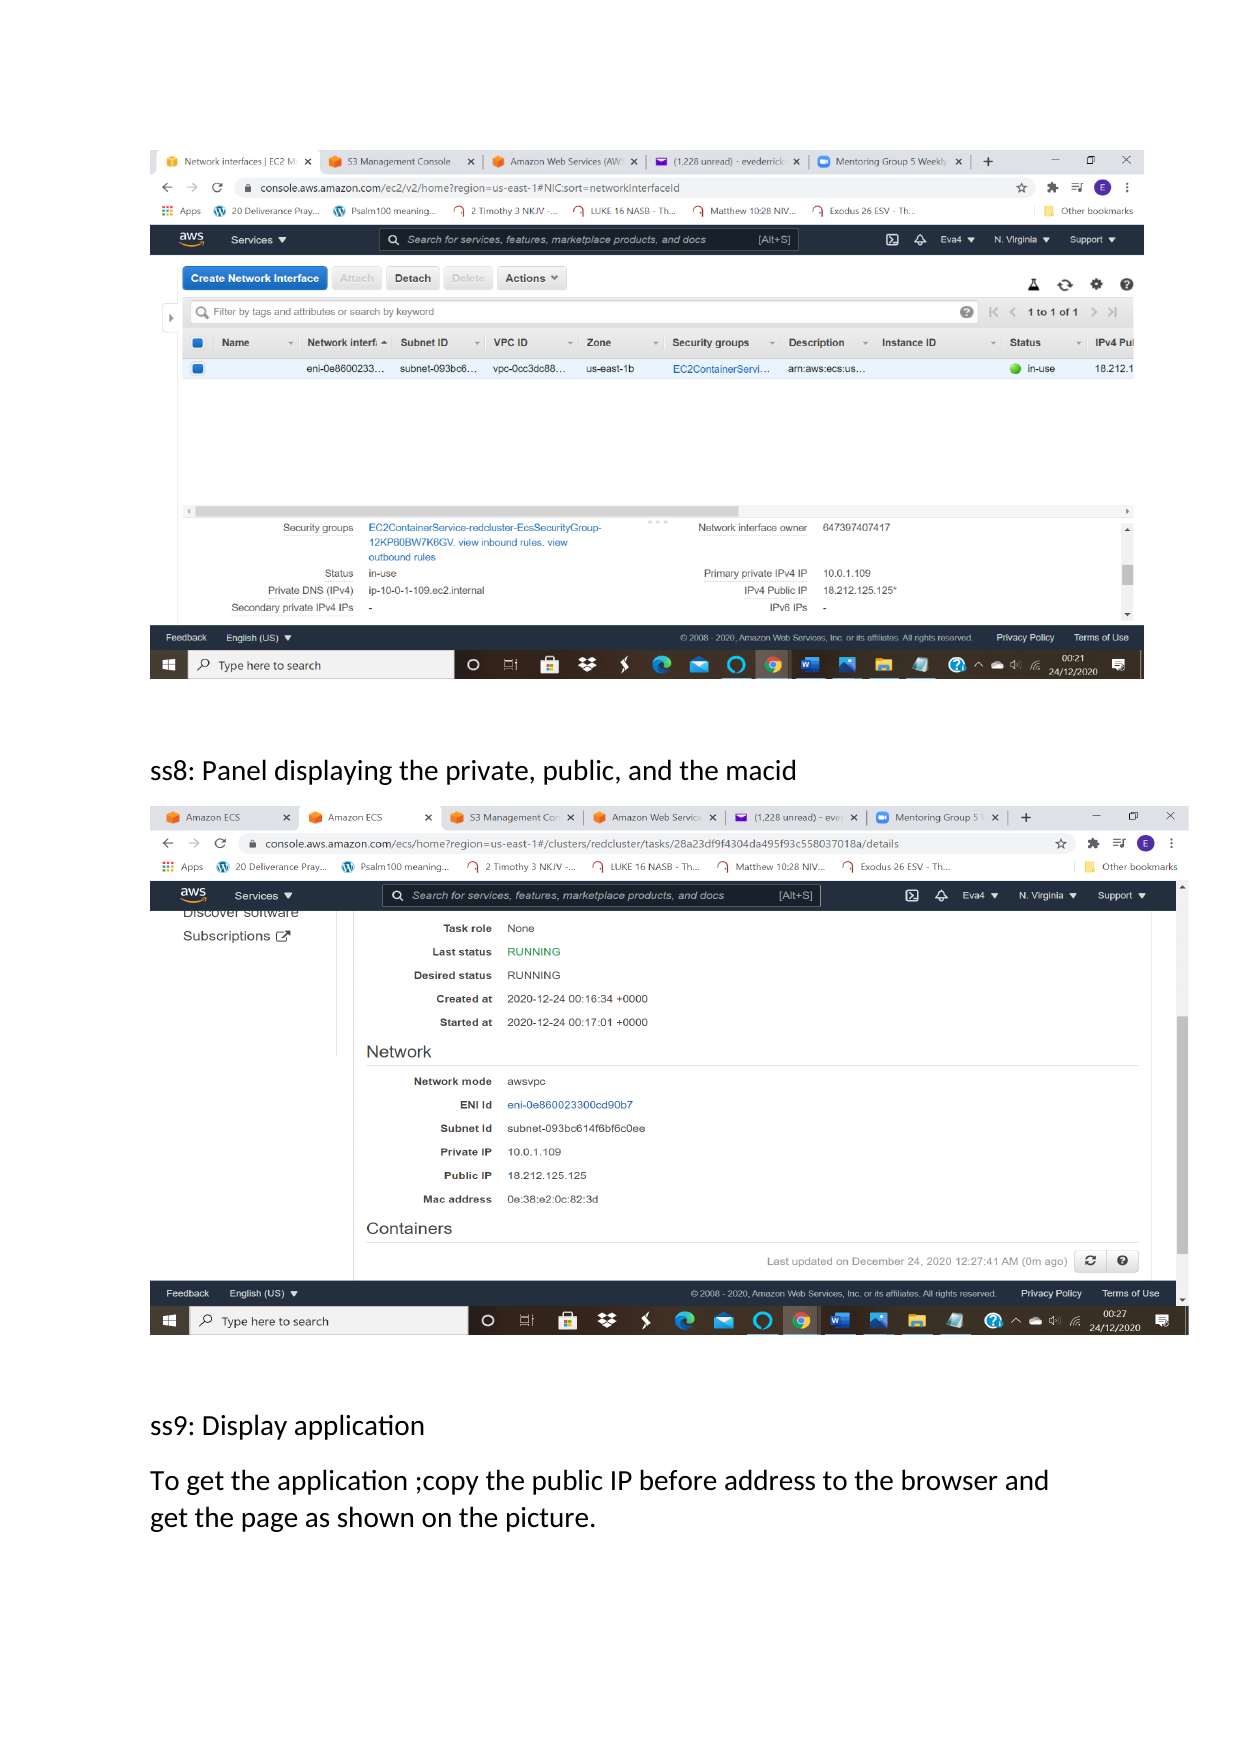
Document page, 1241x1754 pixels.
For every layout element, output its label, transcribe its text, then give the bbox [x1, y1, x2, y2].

text To get the application ;copy the public IP before address to the browser and get the page as shown on the picture. [150, 1462, 1090, 1535]
text ss8: Panel displaying the private, public, and the macid [150, 752, 1090, 787]
text ss9: Display application [150, 1407, 1090, 1443]
